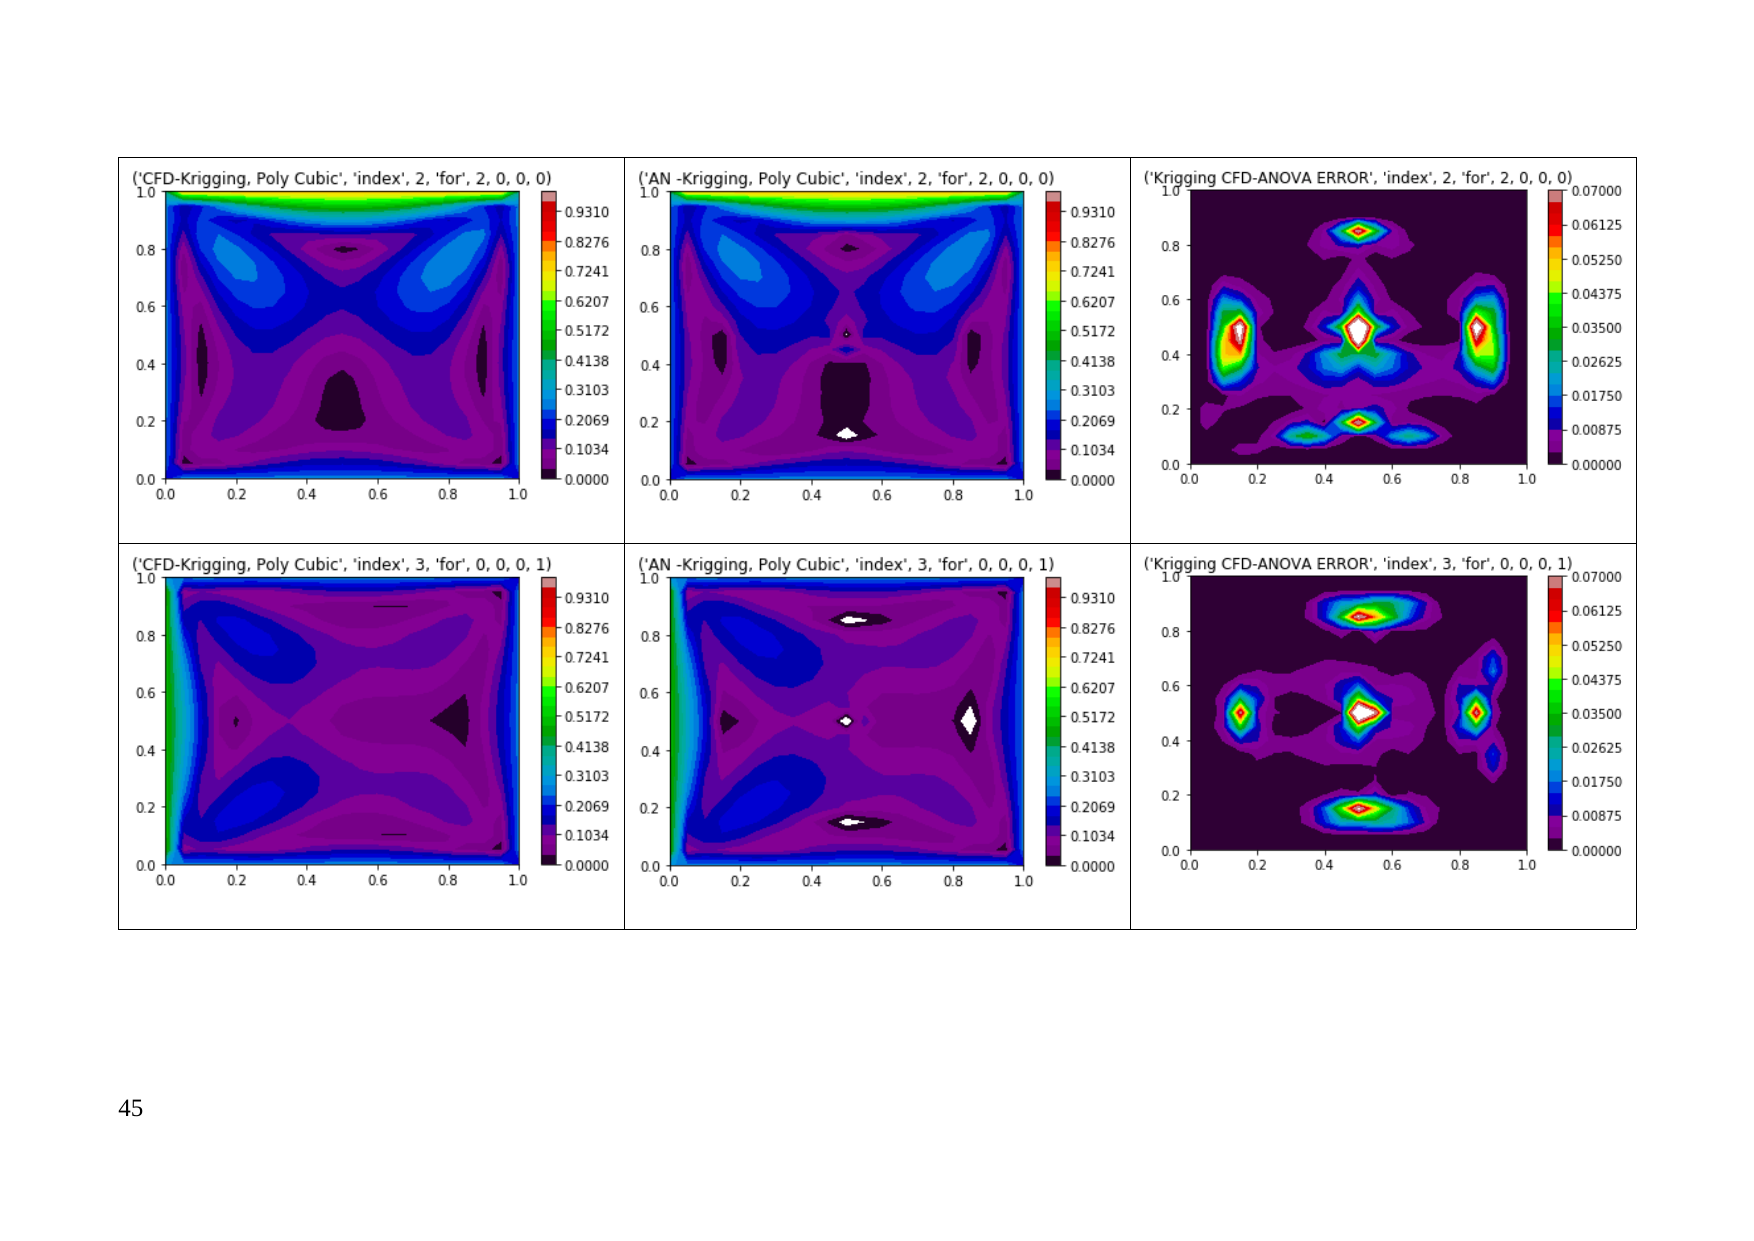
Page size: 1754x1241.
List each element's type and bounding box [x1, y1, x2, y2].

table_cell [119, 544, 624, 929]
table_header [625, 158, 1130, 543]
picture [1135, 548, 1631, 880]
table_header [119, 158, 624, 543]
table_header [1131, 158, 1636, 543]
picture [629, 162, 1125, 511]
picture [123, 162, 619, 510]
picture [629, 548, 1125, 897]
table_cell [1131, 544, 1636, 929]
picture [1135, 162, 1631, 494]
table_cell [625, 544, 1130, 929]
picture [123, 548, 619, 896]
